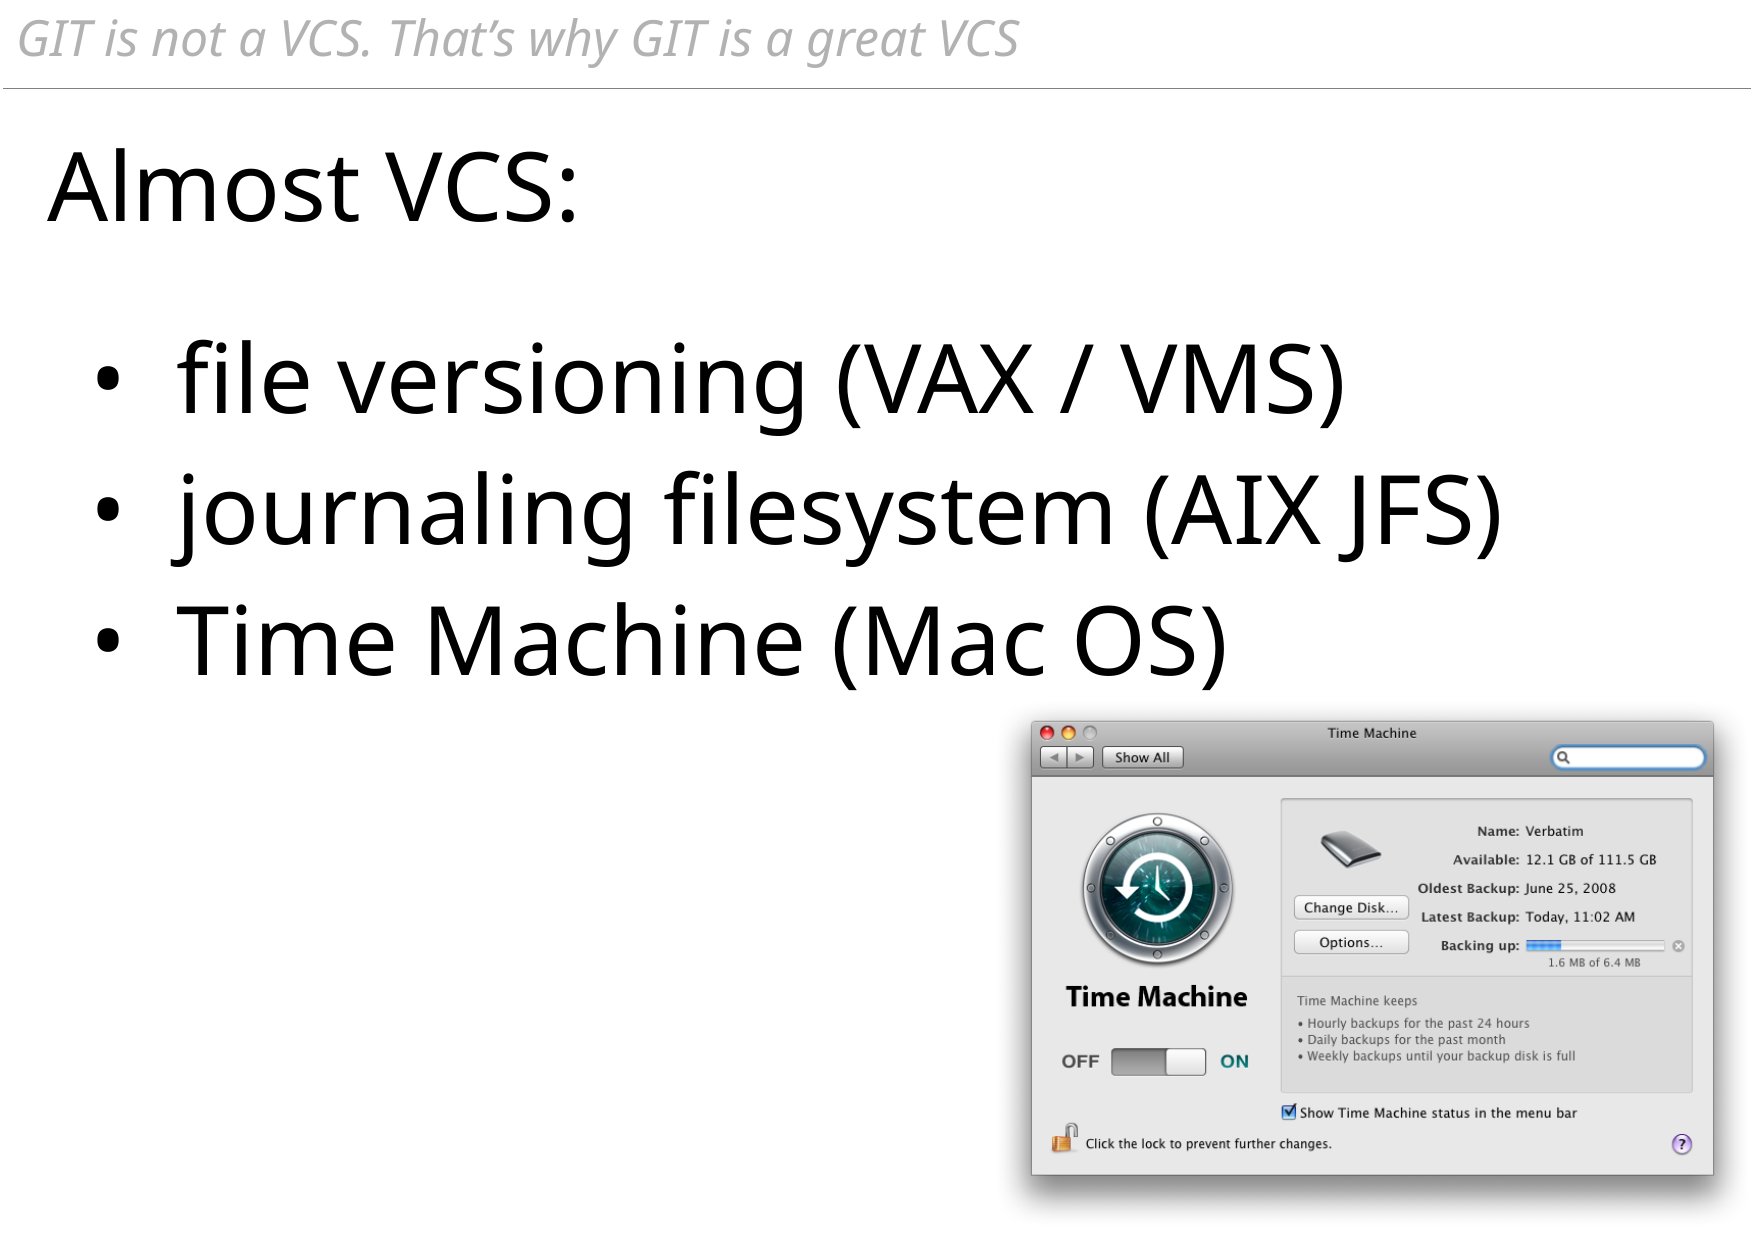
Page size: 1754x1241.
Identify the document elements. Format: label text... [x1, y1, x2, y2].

picture [991, 696, 1754, 1231]
text • file versioning (VAX / VMS) [3, 311, 1751, 442]
text • Time Machine (Mac OS) [3, 572, 1751, 703]
text Almost VCS: [3, 118, 1751, 249]
text • journaling filesystem (AIX JFS) [3, 442, 1751, 572]
